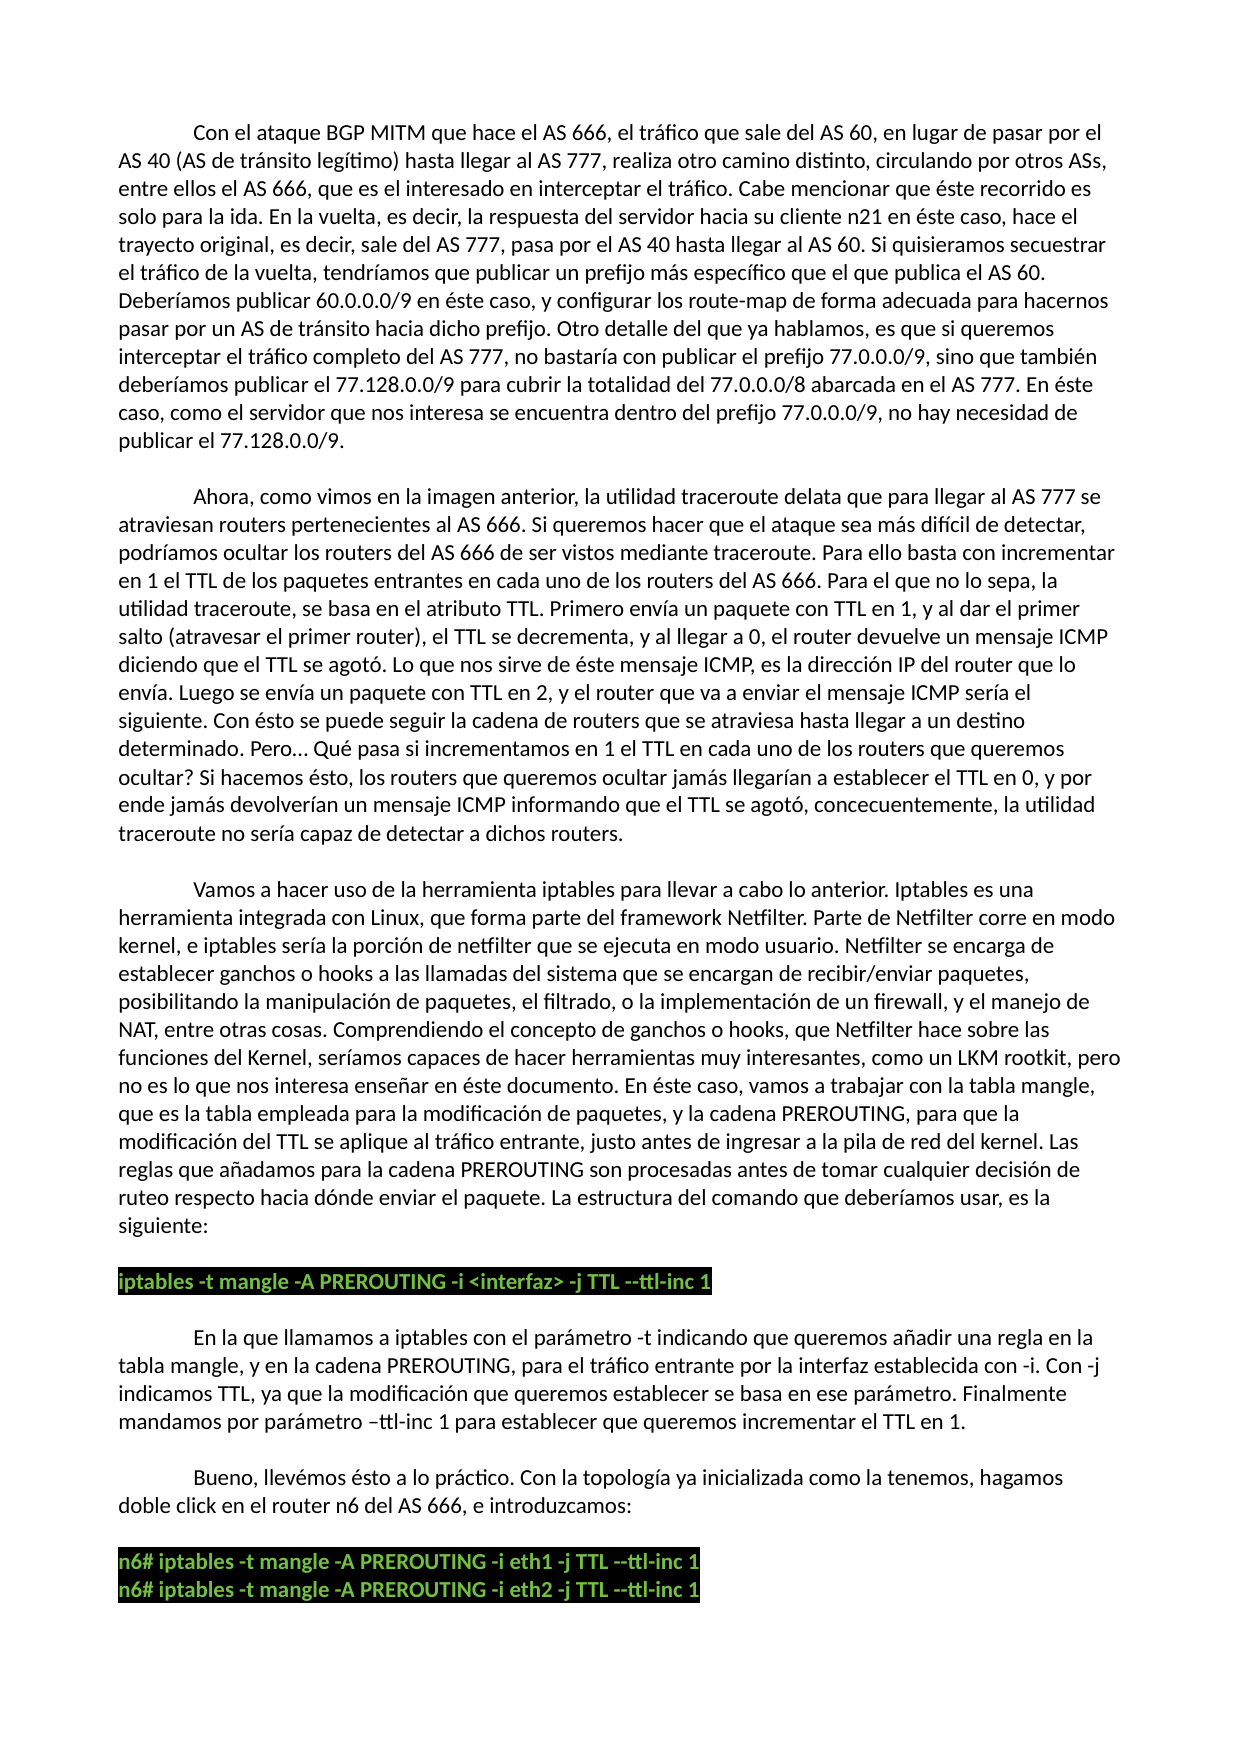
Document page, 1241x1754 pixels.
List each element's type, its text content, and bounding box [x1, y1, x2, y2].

text iptables -t mangle -A PREROUTING -i <interfaz> -j TTL --ttl-inc 1 [118, 1239, 1122, 1295]
text n6# iptables -t mangle -A PREROUTING -i eth2 -j TTL --ttl-inc 1 [118, 1575, 1122, 1603]
text Ahora, como vimos en la imagen anterior, la utilidad traceroute delata que para llegar al AS 777 se atraviesan routers pertenecientes al AS 666. Si queremos hacer que el ataque sea más difícil de detectar, podríamos ocultar los routers del AS 666 de ser vistos mediante traceroute. Para ello basta con incrementar en 1 el TTL de los paquetes entrantes en cada uno de los routers del AS 666. Para el que no lo sepa, la utilidad traceroute, se basa en el atributo TTL. Primero envía un paquete con TTL en 1, y al dar el primer salto (atravesar el primer router), el TTL se decrementa, y al llegar a 0, el router devuelve un mensaje ICMP diciendo que el TTL se agotó. Lo que nos sirve de éste mensaje ICMP, es la dirección IP del router que lo envía. Luego se envía un paquete con TTL en 2, y el router que va a enviar el mensaje ICMP sería el siguiente. Con ésto se puede seguir la cadena de routers que se atraviesa hasta llegar a un destino determinado. Pero… Qué pasa si incrementamos en 1 el TTL en cada uno de los routers que queremos ocultar? Si hacemos ésto, los routers que queremos ocultar jamás llegarían a establecer el TTL en 0, y por ende jamás devolverían un mensaje ICMP informando que el TTL se agotó, concecuentemente, la utilidad traceroute no sería capaz de detectar a dichos routers. [118, 482, 1122, 847]
text Con el ataque BGP MITM que hace el AS 666, el tráfico que sale del AS 60, en lugar de pasar por el AS 40 (AS de tránsito legítimo) hasta llegar al AS 777, realiza otro camino distinto, circulando por otros ASs, entre ellos el AS 666, que es el interesado en interceptar el tráfico. Cabe mencionar que éste recorrido es solo para la ida. En la vuelta, es decir, la respuesta del servidor hacia su cliente n21 en éste caso, hace el trayecto original, es decir, sale del AS 777, pasa por el AS 40 hasta llegar al AS 60. Si quisieramos secuestrar el tráfico de la vuelta, tendríamos que publicar un prefijo más específico que el que publica el AS 60. Deberíamos publicar 60.0.0.0/9 en éste caso, y configurar los route-map de forma adecuada para hacernos pasar por un AS de tránsito hacia dicho prefijo. Otro detalle del que ya hablamos, es que si queremos interceptar el tráfico completo del AS 777, no bastaría con publicar el prefijo 77.0.0.0/9, sino que también deberíamos publicar el 77.128.0.0/9 para cubrir la totalidad del 77.0.0.0/8 abarcada en el AS 777. En éste caso, como el servidor que nos interesa se encuentra dentro del prefijo 77.0.0.0/9, no hay necesidad de publicar el 77.128.0.0/9. [118, 118, 1122, 454]
text n6# iptables -t mangle -A PREROUTING -i eth1 -j TTL --ttl-inc 1 [118, 1547, 1122, 1575]
text En la que llamamos a iptables con el parámetro -t indicando que queremos añadir una regla en la tabla mangle, y en la cadena PREROUTING, para el tráfico entrante por la interfaz establecida con -i. Con -j indicamos TTL, ya que la modificación que queremos establecer se basa en ese parámetro. Finalmente mandamos por parámetro –ttl-inc 1 para establecer que queremos incrementar el TTL en 1. [118, 1323, 1122, 1435]
text Bueno, llevémos ésto a lo práctico. Con la topología ya inicializada como la tenemos, hagamos doble click en el router n6 del AS 666, e introduzcamos: [118, 1463, 1122, 1519]
text Vamos a hacer uso de la herramienta iptables para llevar a cabo lo anterior. Iptables es una herramienta integrada con Linux, que forma parte del framework Netfilter. Parte de Netfilter corre en modo kernel, e iptables sería la porción de netfilter que se ejecuta en modo usuario. Netfilter se encarga de establecer ganchos o hooks a las llamadas del sistema que se encargan de recibir/enviar paquetes, posibilitando la manipulación de paquetes, el filtrado, o la implementación de un firewall, y el manejo de NAT, entre otras cosas. Comprendiendo el concepto de ganchos o hooks, que Netfilter hace sobre las funciones del Kernel, seríamos capaces de hacer herramientas muy interesantes, como un LKM rootkit, pero no es lo que nos interesa enseñar en éste documento. En éste caso, vamos a trabajar con la tabla mangle, que es la tabla empleada para la modificación de paquetes, y la cadena PREROUTING, para que la modificación del TTL se aplique al tráfico entrante, justo antes de ingresar a la pila de red del kernel. Las reglas que añadamos para la cadena PREROUTING son procesadas antes de tomar cualquier decisión de ruteo respecto hacia dónde enviar el paquete. La estructura del comando que deberíamos usar, es la siguiente: [118, 875, 1122, 1239]
